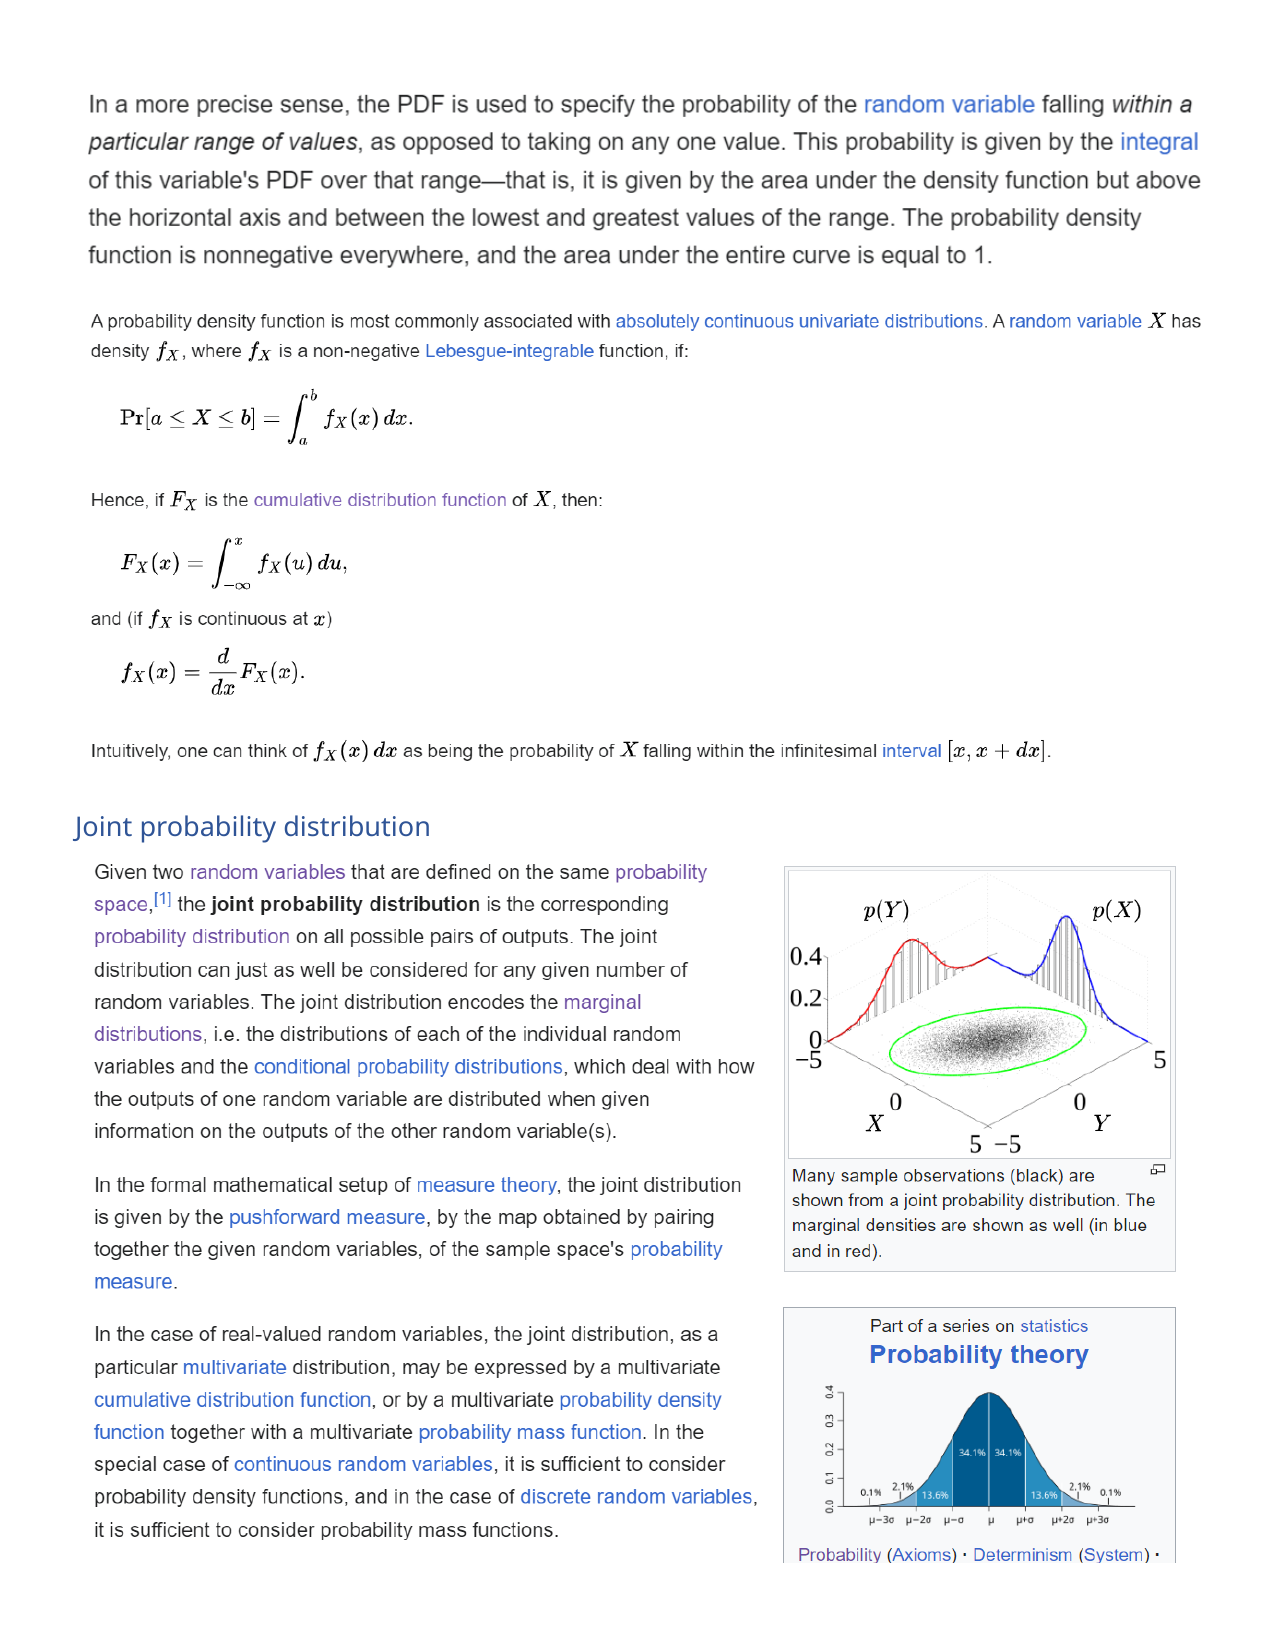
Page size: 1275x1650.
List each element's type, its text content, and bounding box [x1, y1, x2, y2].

subtitle Joint probability distribution [75, 808, 1200, 844]
picture [75, 300, 1213, 789]
picture [75, 75, 1225, 282]
picture [75, 847, 1200, 1563]
